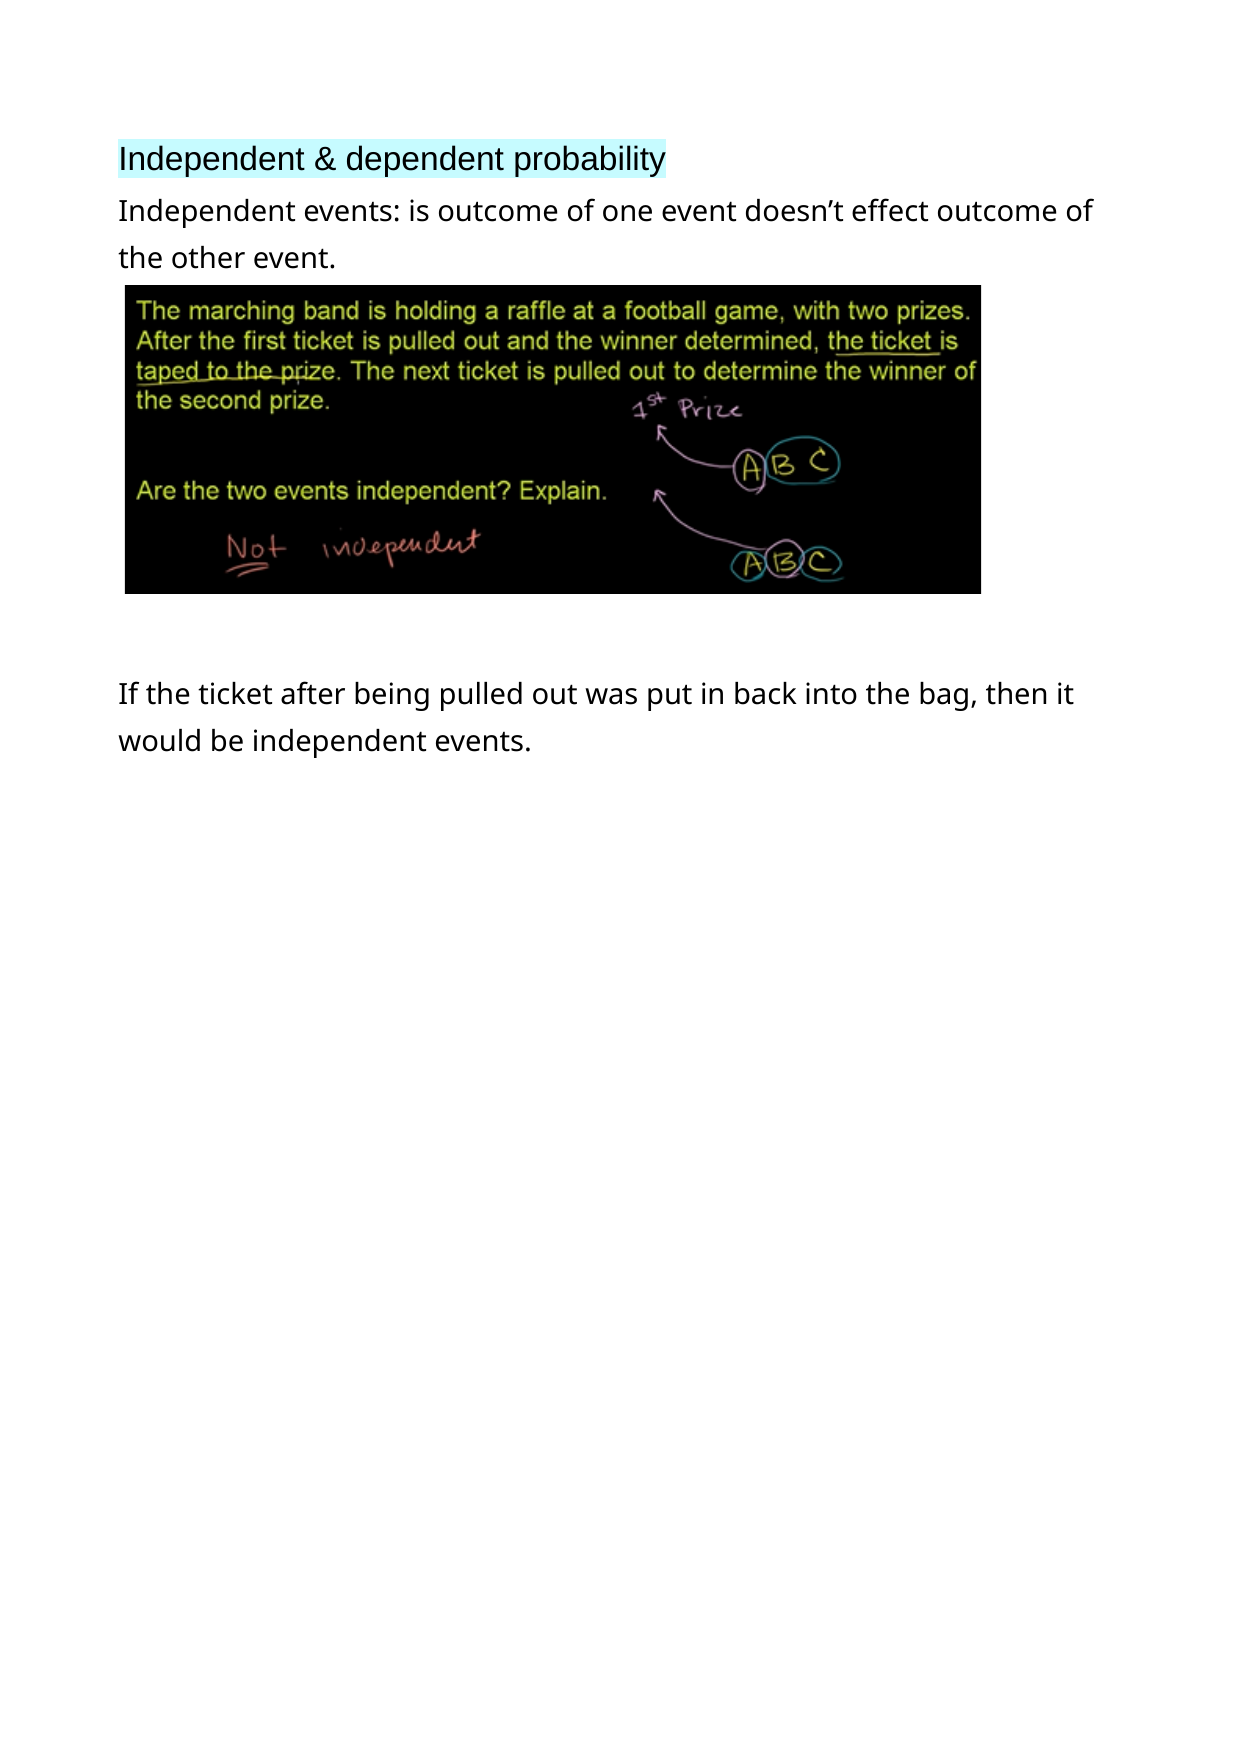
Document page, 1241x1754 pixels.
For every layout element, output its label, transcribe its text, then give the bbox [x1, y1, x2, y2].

subtitle If the ticket after being pulled out was put in back into the bag, then it would be independent events. [118, 673, 1122, 760]
picture [124, 285, 982, 594]
subtitle Independent & dependent probability [666, 139, 1122, 178]
subtitle Independent events: is outcome of one event doesn’t effect outcome of the other event. [118, 190, 1122, 277]
